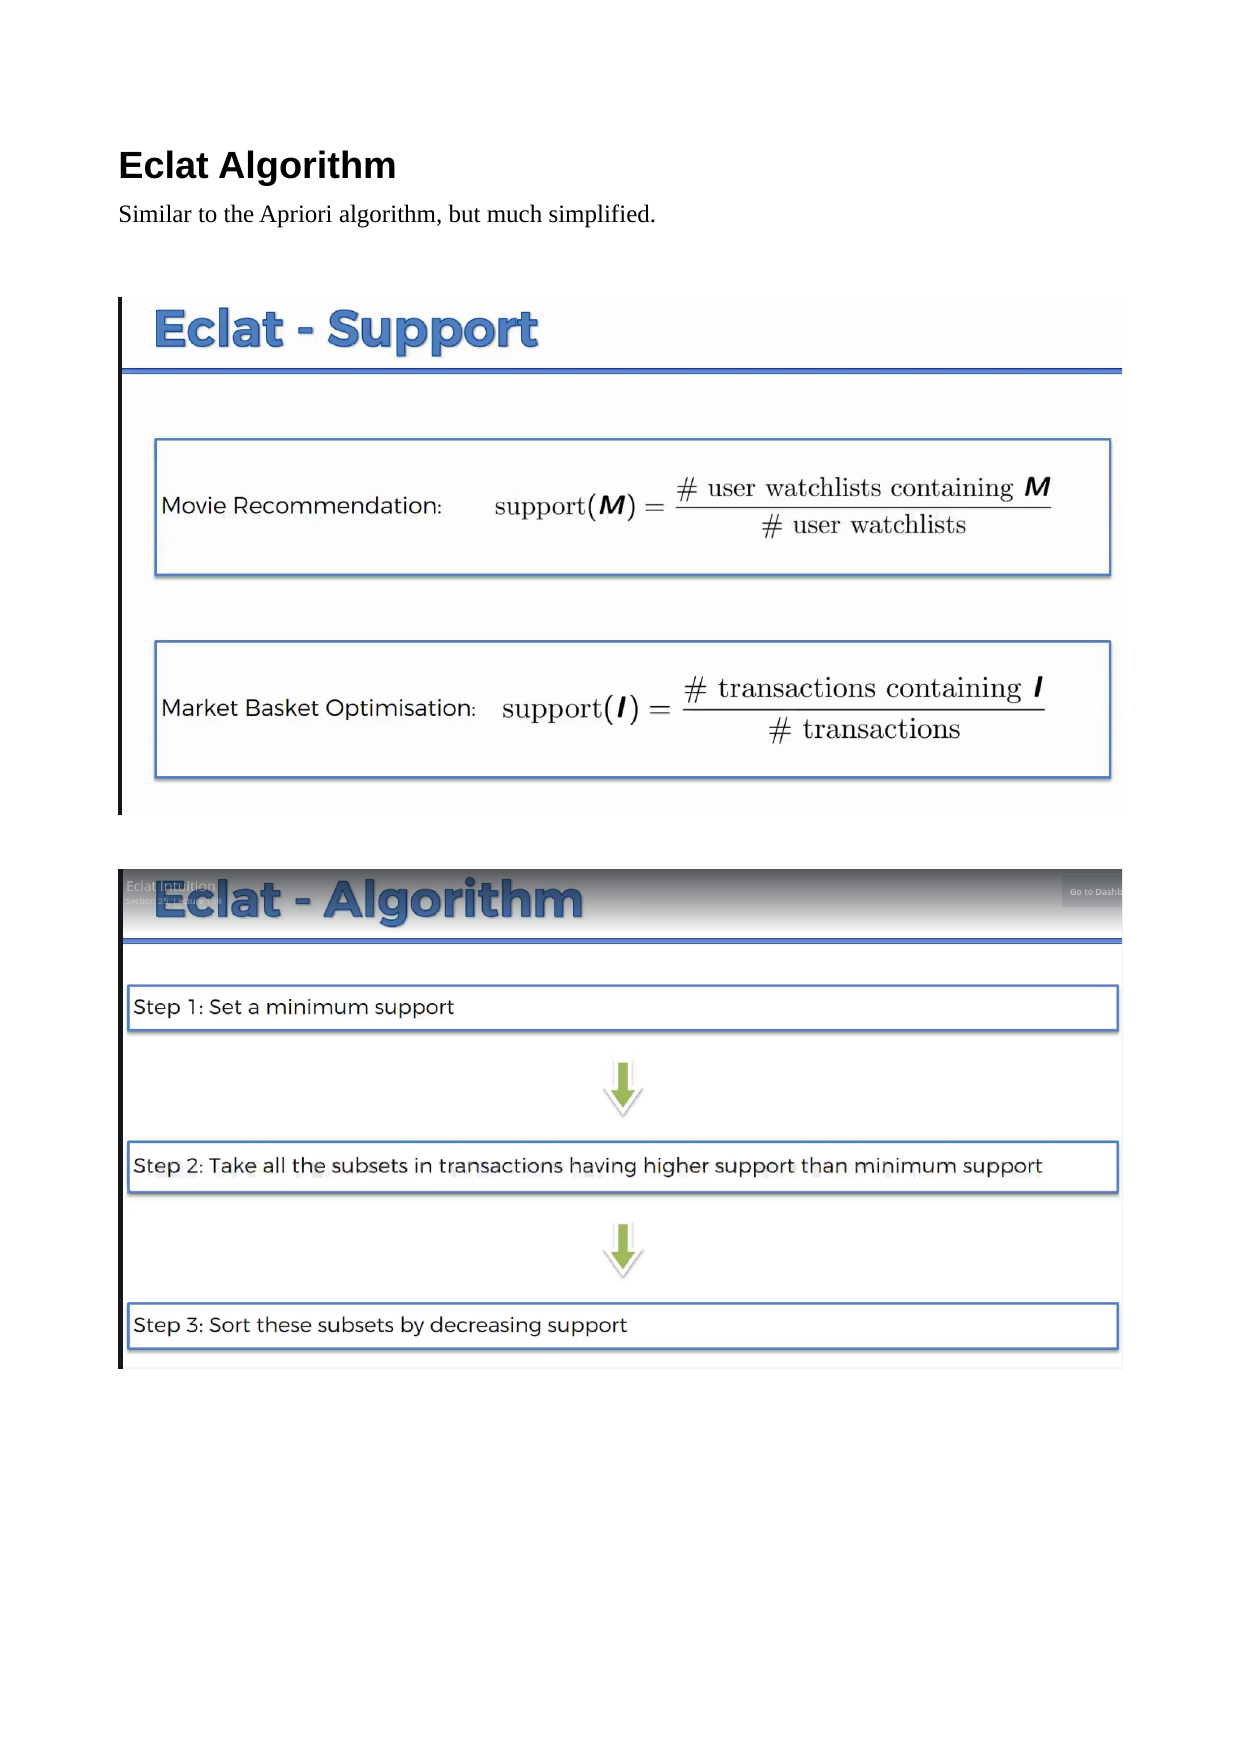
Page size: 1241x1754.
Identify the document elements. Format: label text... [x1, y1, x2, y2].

picture [118, 297, 1123, 815]
text Similar to the Apriori algorithm, but much simplified. [118, 199, 1122, 228]
subtitle Eclat Algorithm [118, 143, 1122, 187]
picture [118, 869, 1123, 1369]
